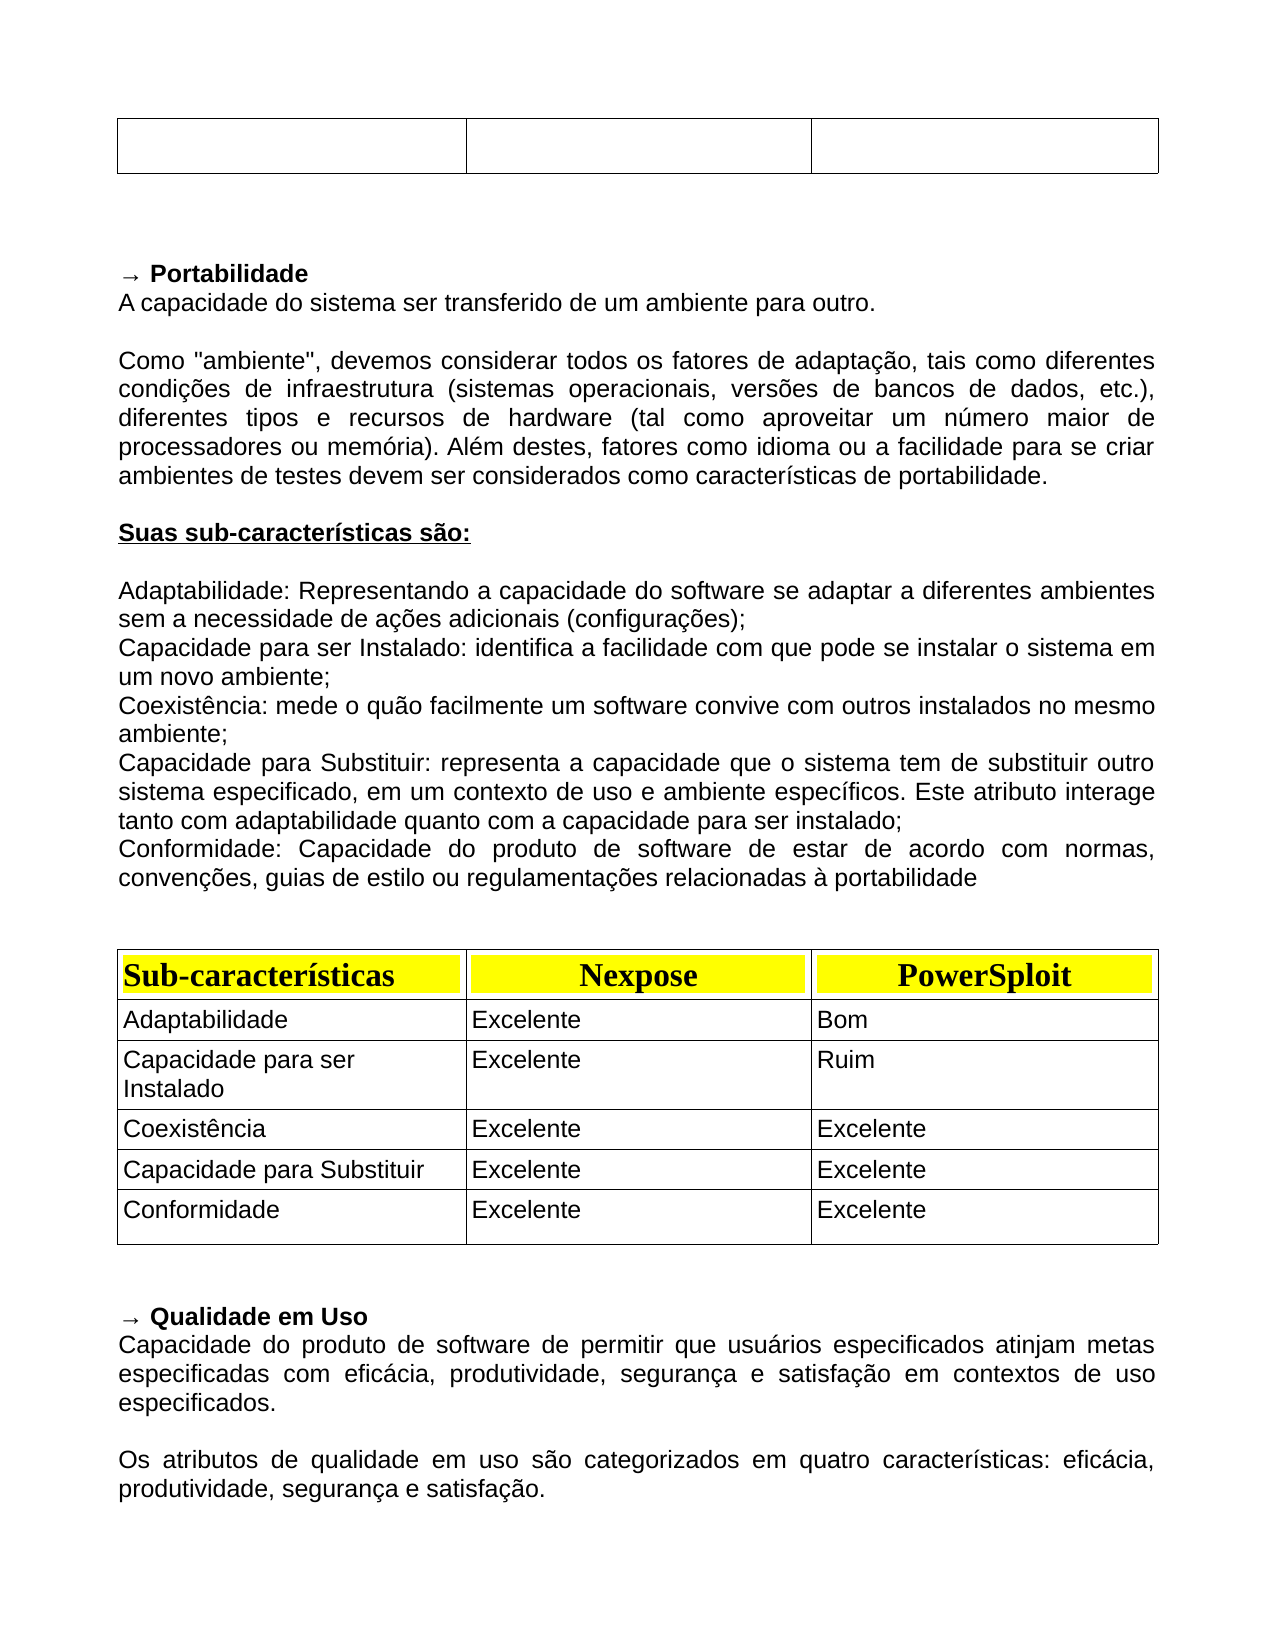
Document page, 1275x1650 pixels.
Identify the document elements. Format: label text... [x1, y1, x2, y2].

table_cell Excelente [812, 1110, 1158, 1149]
table_header Nexpose [467, 950, 811, 999]
table_cell Excelente [812, 1190, 1158, 1244]
table_cell Excelente [812, 1150, 1158, 1189]
text Suas sub-características são: [118, 518, 1157, 547]
text → Qualidade em Uso [118, 1302, 1157, 1331]
text Adaptabilidade: Representando a capacidade do software se adaptar a diferentes ambientes sem a necessidade de ações adicionais (configurações); [118, 576, 1157, 633]
text Capacidade do produto de software de permitir que usuários especificados atinjam metas especificadas com eficácia, produtividade, segurança e satisfação em contextos de uso especificados. [118, 1331, 1157, 1417]
table_cell [118, 119, 466, 173]
table_header Sub-características [118, 950, 466, 999]
table_cell Bom [812, 1000, 1158, 1039]
table_cell [812, 119, 1158, 173]
text Os atributos de qualidade em uso são categorizados em quatro características: eficácia, produtividade, segurança e satisfação. [118, 1446, 1157, 1503]
table_cell Excelente [467, 1110, 811, 1149]
table_cell Adaptabilidade [118, 1000, 466, 1039]
table_cell Excelente [467, 1190, 811, 1244]
table_cell Conformidade [118, 1190, 466, 1244]
table_header PowerSploit [812, 950, 1158, 999]
text Capacidade para ser Instalado: identifica a facilidade com que pode se instalar o sistema em um novo ambiente; [118, 633, 1157, 691]
table_cell Capacidade para Substituir [118, 1150, 466, 1189]
text → Portabilidade [118, 259, 1157, 288]
table_cell [467, 119, 811, 173]
text Capacidade para Substituir: representa a capacidade que o sistema tem de substituir outro sistema especificado, em um contexto de uso e ambiente específicos. Este atributo interage tanto com adaptabilidade quanto com a capacidade para ser instalado; [118, 748, 1157, 834]
table_cell Excelente [467, 1041, 811, 1109]
table_cell Excelente [467, 1150, 811, 1189]
table_cell Coexistência [118, 1110, 466, 1149]
text Conformidade: Capacidade do produto de software de estar de acordo com normas, convenções, guias de estilo ou regulamentações relacionadas à portabilidade [118, 834, 1157, 892]
table_cell Excelente [467, 1000, 811, 1039]
text Coexistência: mede o quão facilmente um software convive com outros instalados no mesmo ambiente; [118, 691, 1157, 748]
table_cell Ruim [812, 1041, 1158, 1109]
text Como "ambiente", devemos considerar todos os fatores de adaptação, tais como diferentes condições de infraestrutura (sistemas operacionais, versões de bancos de dados, etc.), diferentes tipos e recursos de hardware (tal como aproveitar um número maior de processadores ou memória). Além destes, fatores como idioma ou a facilidade para se criar ambientes de testes devem ser considerados como características de portabilidade. [118, 346, 1157, 489]
text A capacidade do sistema ser transferido de um ambiente para outro. [118, 288, 1157, 317]
table_cell Capacidade para ser Instalado [118, 1041, 466, 1109]
